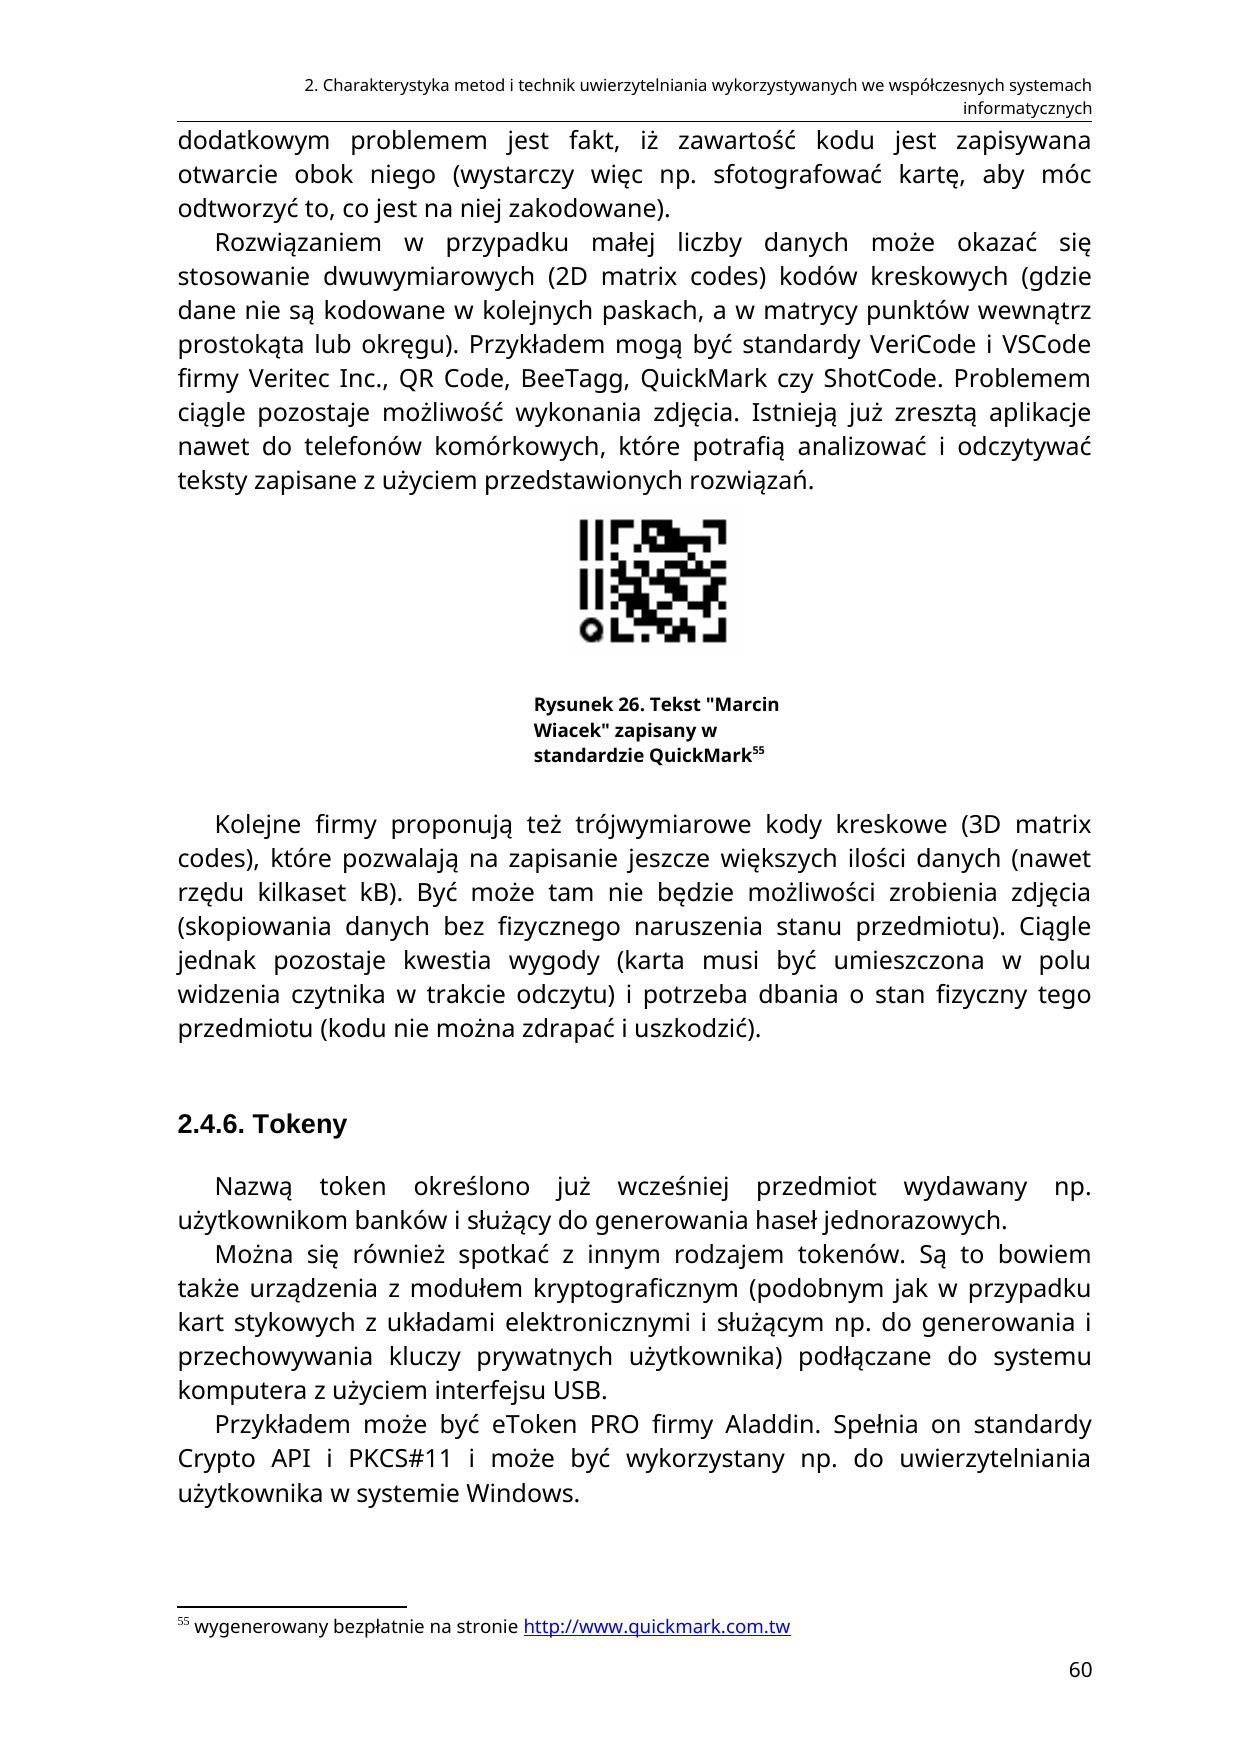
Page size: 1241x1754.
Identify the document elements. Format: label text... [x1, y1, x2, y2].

text Rysunek 26. Tekst "Marcin Wiacek" zapisany w standardzie QuickMark55 [533, 692, 796, 768]
subtitle 2.4.6. Tokeny [177, 1108, 1092, 1139]
text wygenerowany bezpłatnie na stronie http://www.quickmark.com.tw [177, 1613, 1092, 1639]
text Nazwą token określono już wcześniej przedmiot wydawany np. użytkownikom banków i służący do generowania haseł jednorazowych. [177, 1169, 1092, 1237]
picture [567, 506, 740, 657]
text Przykładem może być eToken PRO firmy Aladdin. Spełnia on standardy Crypto API i PKCS#11 i może być wykorzystany np. do uwierzytelniania użytkownika w systemie Windows. [177, 1407, 1092, 1509]
text Kolejne firmy proponują też trójwymiarowe kody kreskowe (3D matrix codes), które pozwalają na zapisanie jeszcze większych ilości danych (nawet rzędu kilkaset kB). Być może tam nie będzie możliwości zrobienia zdjęcia (skopiowania danych bez fizycznego naruszenia stanu przedmiotu). Ciągle jednak pozostaje kwestia wygody (karta musi być umieszczona w polu widzenia czytnika w trakcie odczytu) i potrzeba dbania o stan fizyczny tego przedmiotu (kodu nie można zdrapać i uszkodzić). [177, 807, 1092, 1045]
text Można się również spotkać z innym rodzajem tokenów. Są to bowiem także urządzenia z modułem kryptograficznym (podobnym jak w przypadku kart stykowych z układami elektronicznymi i służącym np. do generowania i przechowywania kluczy prywatnych użytkownika) podłączane do systemu komputera z użyciem interfejsu USB. [177, 1237, 1092, 1407]
text Rozwiązaniem w przypadku małej liczby danych może okazać się stosowanie dwuwymiarowych (2D matrix codes) kodów kreskowych (gdzie dane nie są kodowane w kolejnych paskach, a w matrycy punktów wewnątrz prostokąta lub okręgu). Przykładem mogą być standardy VeriCode i VSCode firmy Veritec Inc., QR Code, BeeTagg, QuickMark czy ShotCode. Problemem ciągle pozostaje możliwość wykonania zdjęcia. Istnieją już zresztą aplikacje nawet do telefonów komórkowych, które potrafią analizować i odczytywać teksty zapisane z użyciem przedstawionych rozwiązań. [177, 224, 1092, 497]
text dodatkowym problemem jest fakt, iż zawartość kodu jest zapisywana otwarcie obok niego (wystarczy więc np. sfotografować kartę, aby móc odtworzyć to, co jest na niej zakodowane). [177, 122, 1092, 224]
